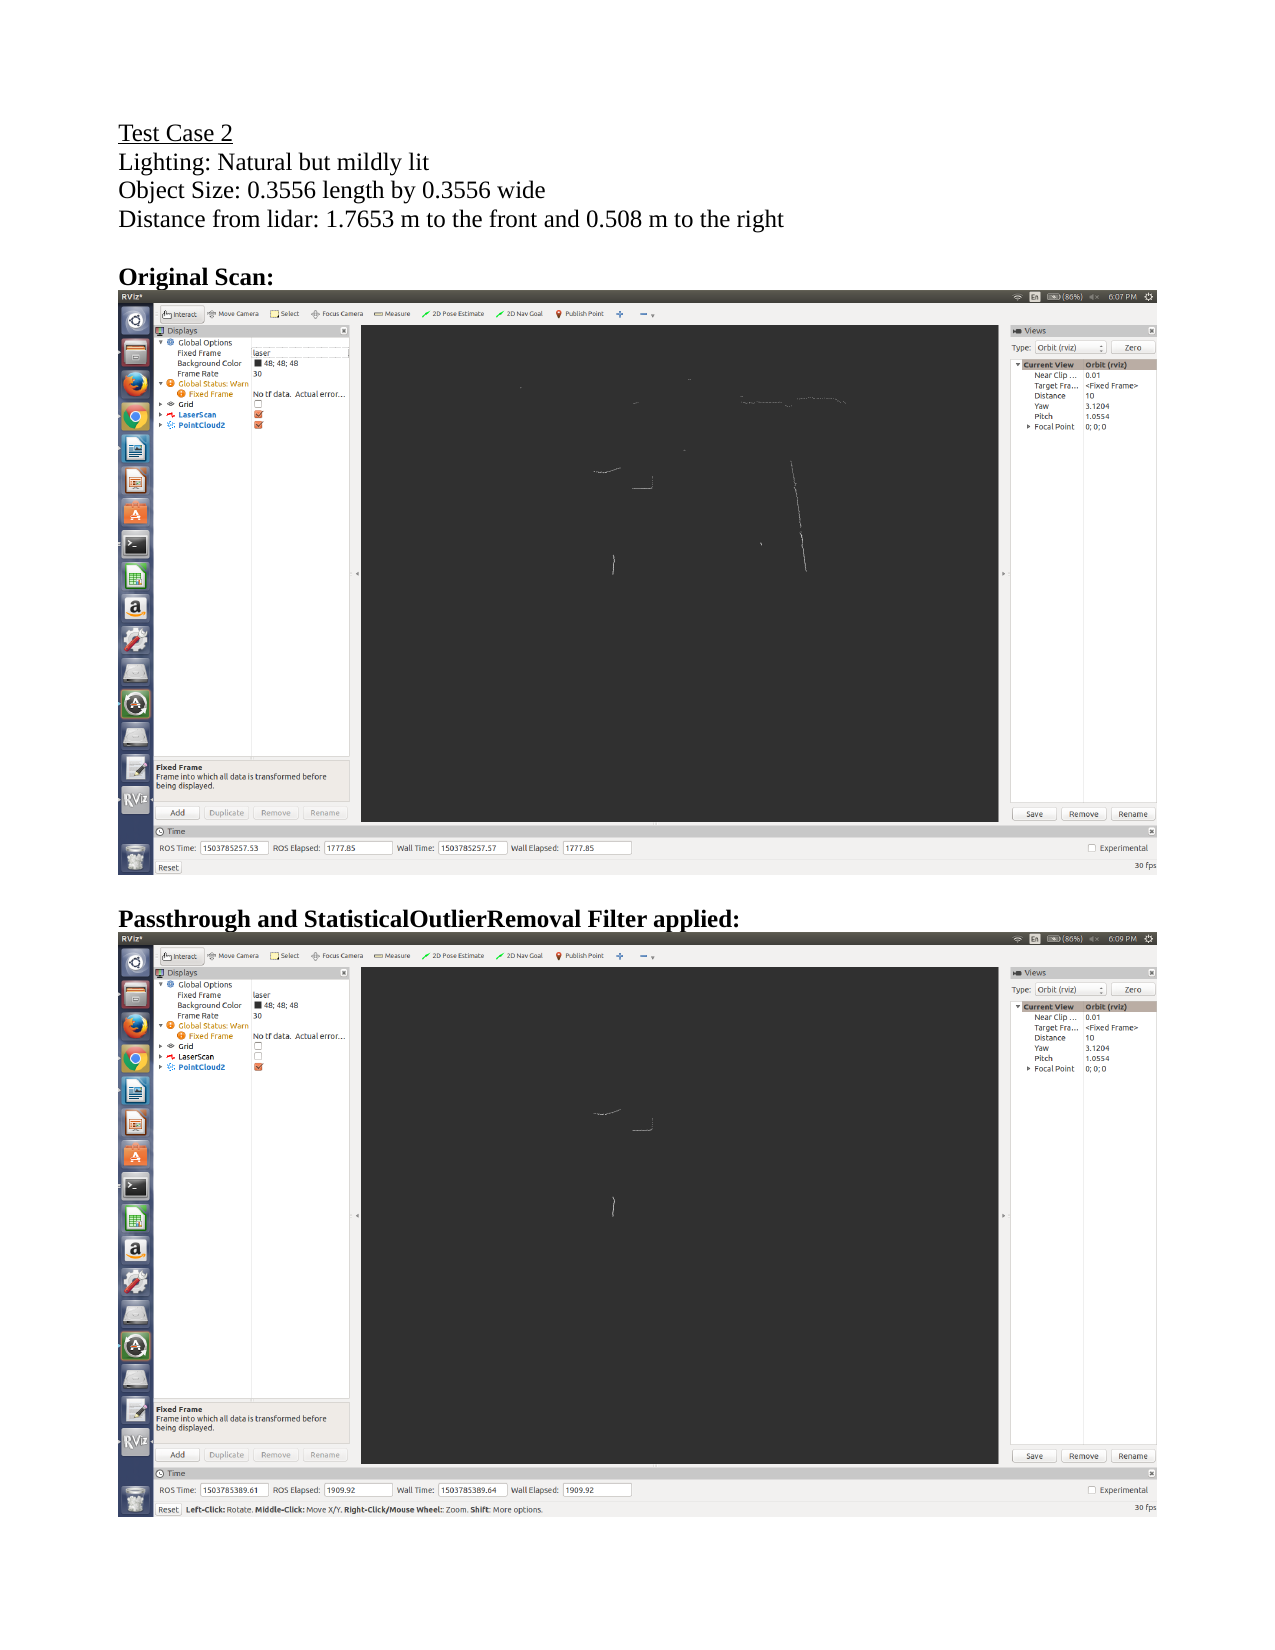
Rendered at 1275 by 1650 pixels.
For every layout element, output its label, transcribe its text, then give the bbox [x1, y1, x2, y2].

text Test Case 2 [118, 118, 1157, 147]
picture [118, 932, 1157, 1517]
picture [118, 290, 1157, 875]
text Object Size: 0.3556 length by 0.3556 wide [118, 176, 1157, 204]
text Original Scan: [118, 262, 1157, 290]
text Passthrough and StatisticalOutlierRemoval Filter applied: [118, 904, 1157, 932]
text Lighting: Natural but mildly lit [118, 147, 1157, 176]
text Distance from lidar: 1.7653 m to the front and 0.508 m to the right [118, 204, 1157, 233]
